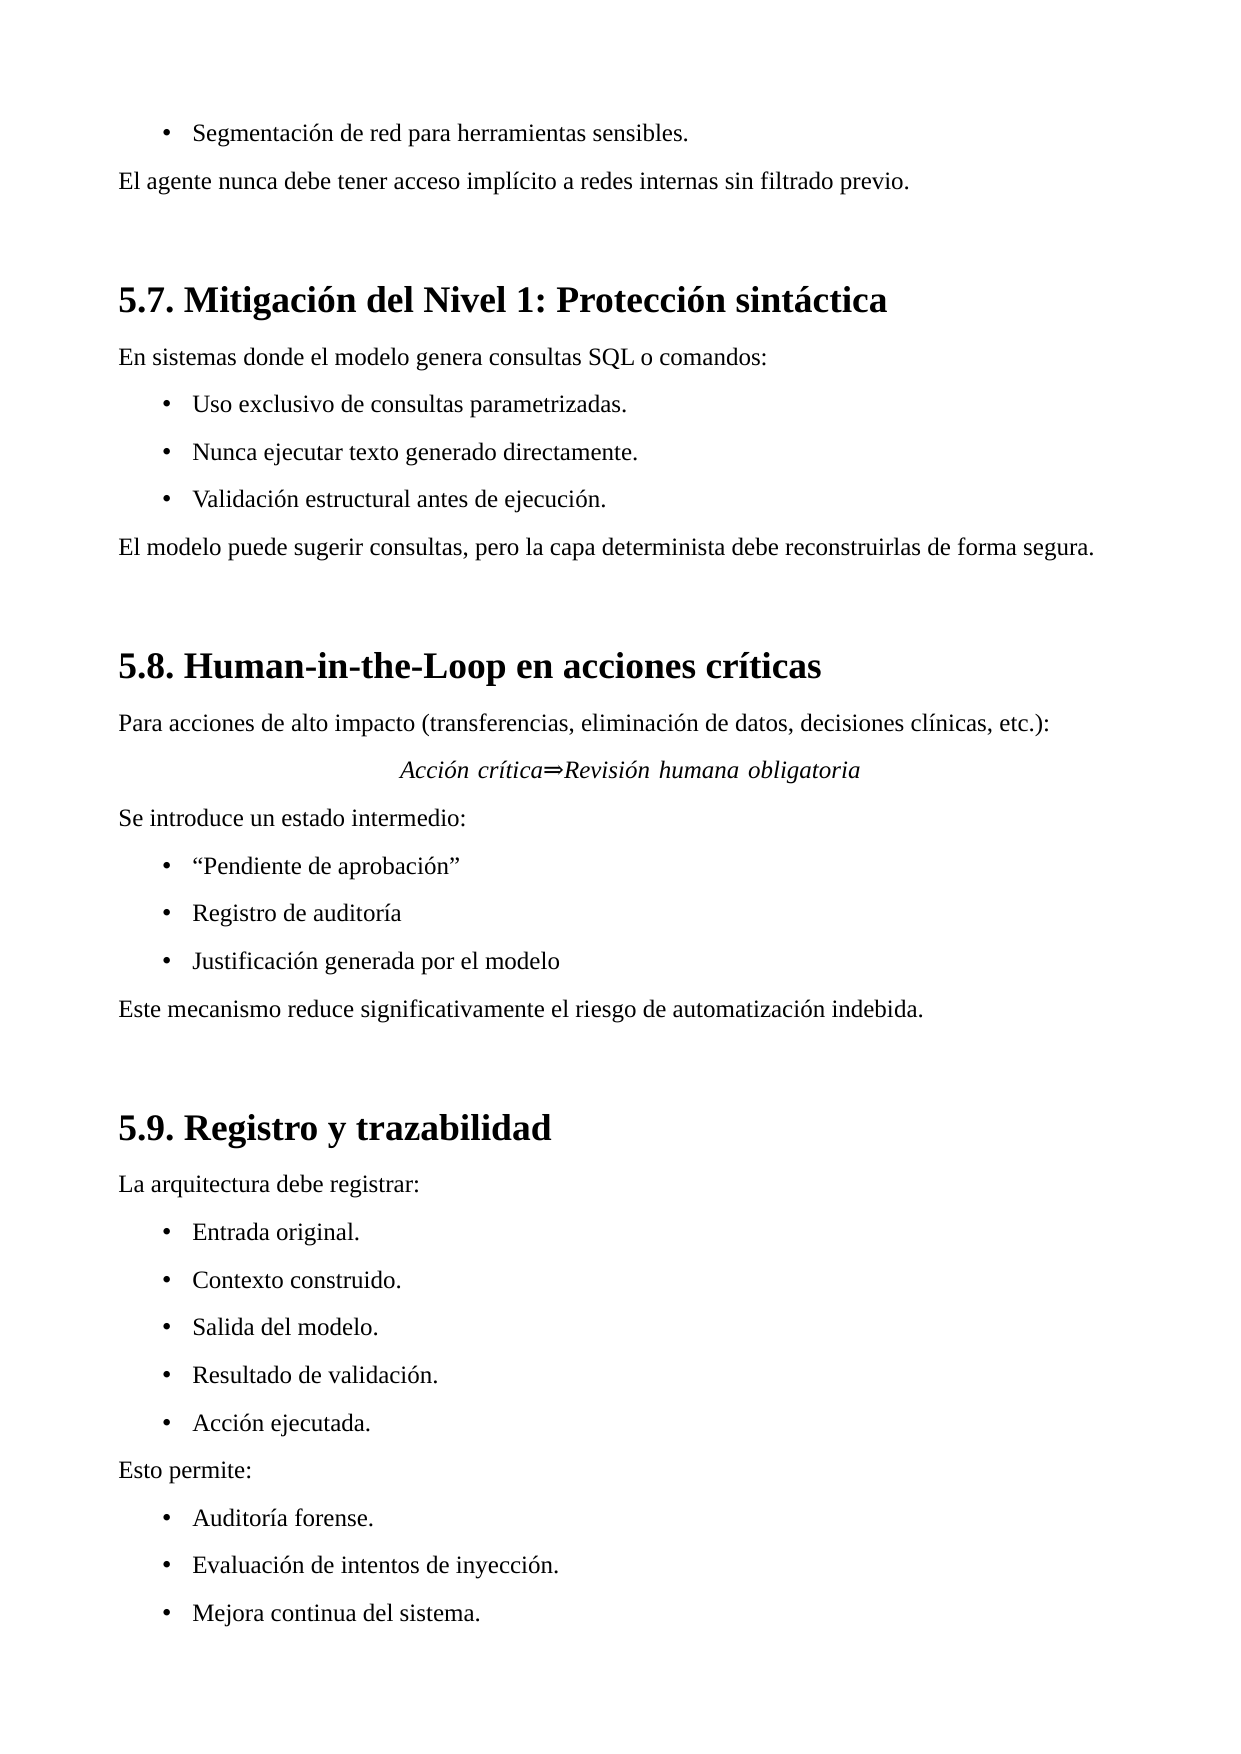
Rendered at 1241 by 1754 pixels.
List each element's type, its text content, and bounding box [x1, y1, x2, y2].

list Resultado de validación. [162, 1360, 1122, 1389]
text Esto permite: [118, 1455, 1122, 1484]
text Para acciones de alto impacto (transferencias, eliminación de datos, decisiones clínicas, etc.): [118, 708, 1122, 737]
subtitle 5.8. Human-in-the-Loop en acciones críticas [118, 644, 1122, 687]
list Evaluación de intentos de inyección. [162, 1550, 1122, 1579]
text Acción crítica⇒Revisión humana obligatoria [118, 756, 1122, 784]
list Uso exclusivo de consultas parametrizadas. [162, 389, 1122, 418]
subtitle 5.7. Mitigación del Nivel 1: Protección sintáctica [118, 277, 1122, 321]
subtitle 5.9. Registro y trazabilidad [118, 1105, 1122, 1148]
text Este mecanismo reduce significativamente el riesgo de automatización indebida. [118, 994, 1122, 1022]
list Acción ejecutada. [162, 1408, 1122, 1436]
list Entrada original. [162, 1217, 1122, 1246]
list Mejora continua del sistema. [162, 1598, 1122, 1627]
text La arquitectura debe registrar: [118, 1169, 1122, 1198]
list Segmentación de red para herramientas sensibles. [162, 118, 1122, 147]
list “Pendiente de aprobación” [162, 851, 1122, 879]
text En sistemas donde el modelo genera consultas SQL o comandos: [118, 342, 1122, 370]
list Salida del modelo. [162, 1312, 1122, 1341]
text El agente nunca debe tener acceso implícito a redes internas sin filtrado previo. [118, 166, 1122, 194]
list Auditoría forense. [162, 1503, 1122, 1532]
list Justificación generada por el modelo [162, 946, 1122, 975]
list Nunca ejecutar texto generado directamente. [162, 437, 1122, 466]
text Se introduce un estado intermedio: [118, 803, 1122, 832]
list Validación estructural antes de ejecución. [162, 484, 1122, 513]
text El modelo puede sugerir consultas, pero la capa determinista debe reconstruirlas de forma segura. [118, 532, 1122, 561]
list Registro de auditoría [162, 898, 1122, 927]
list Contexto construido. [162, 1265, 1122, 1293]
